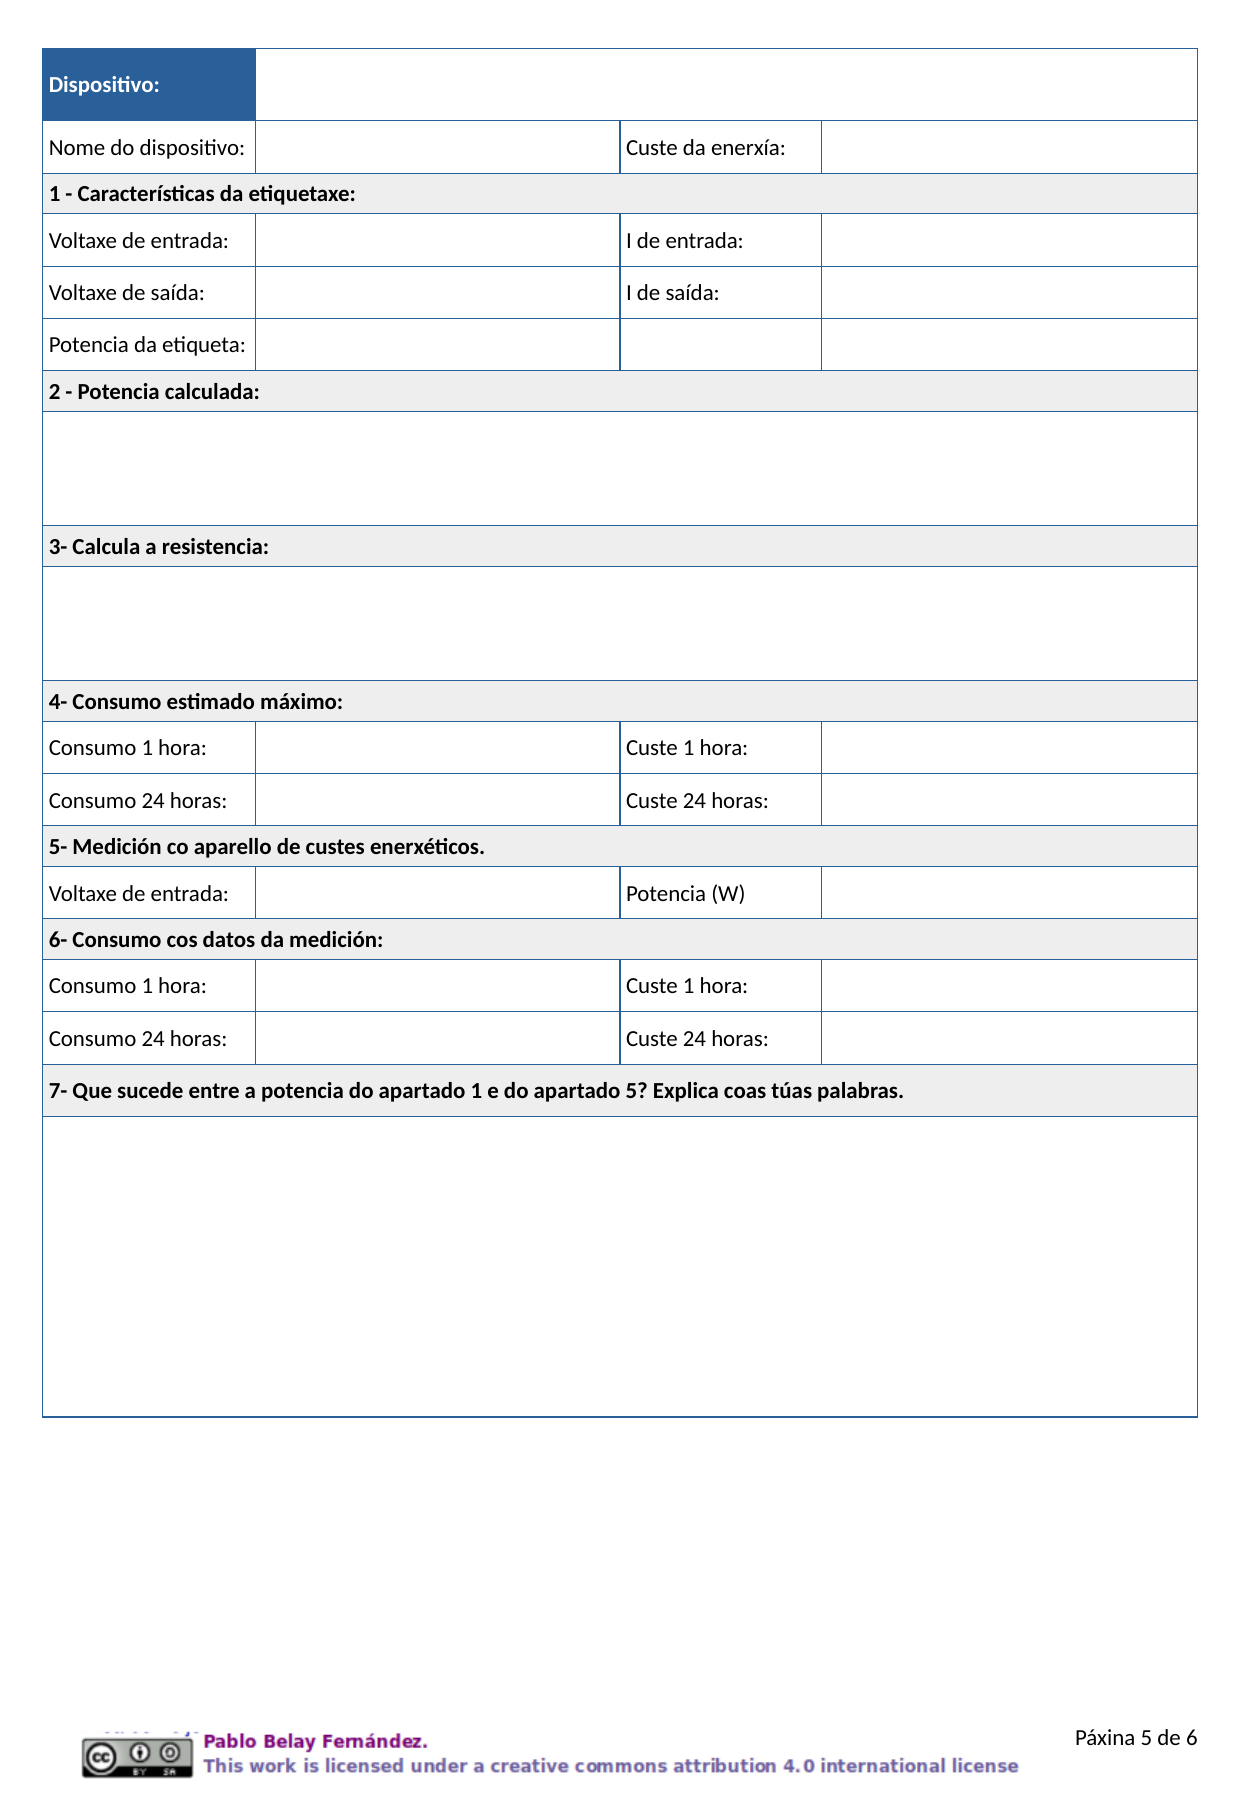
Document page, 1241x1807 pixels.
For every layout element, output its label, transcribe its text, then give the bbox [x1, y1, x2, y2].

table_cell [822, 722, 1197, 773]
table_cell [43, 412, 1197, 525]
table_cell [256, 267, 619, 318]
table_cell [822, 960, 1197, 1011]
table_cell Consumo 24 horas: [43, 1012, 255, 1064]
table_header Dispositivo: [43, 49, 255, 120]
table_cell Nome do dispositivo: [43, 121, 255, 173]
table_cell Custe 24 horas: [621, 774, 821, 825]
table_cell 3- Calcula a resistencia: [43, 526, 1197, 566]
table_header [256, 49, 1197, 120]
table_cell Potencia (W) [621, 867, 821, 918]
table_cell [256, 722, 619, 773]
picture [65, 1722, 1035, 1787]
table_cell [822, 319, 1197, 370]
table_cell [822, 267, 1197, 318]
table_cell Voltaxe de saída: [43, 267, 255, 318]
table_cell [822, 774, 1197, 825]
table_cell 1 - Características da etiquetaxe: [43, 174, 1197, 213]
table_cell [256, 214, 619, 266]
table_cell [256, 121, 619, 173]
table_cell Custe da enerxía: [621, 121, 821, 173]
table_cell I de saída: [621, 267, 821, 318]
table_cell Potencia da etiqueta: [43, 319, 255, 370]
table_cell [256, 1012, 619, 1064]
table_cell Consumo 24 horas: [43, 774, 255, 825]
table_cell 2 - Potencia calculada: [43, 371, 1197, 411]
table_cell Voltaxe de entrada: [43, 214, 255, 266]
table_cell I de entrada: [621, 214, 821, 266]
table_cell [822, 867, 1197, 918]
table_cell [43, 567, 1197, 680]
table_cell [256, 960, 619, 1011]
table_cell [256, 867, 619, 918]
table_cell [822, 1012, 1197, 1064]
table_cell [43, 1117, 1197, 1416]
table_cell Voltaxe de entrada: [43, 867, 255, 918]
table_cell Custe 1 hora: [621, 960, 821, 1011]
table_cell Custe 24 horas: [621, 1012, 821, 1064]
table_cell Consumo 1 hora: [43, 960, 255, 1011]
table_cell 4- Consumo estimado máximo: [43, 681, 1197, 721]
table_cell 6- Consumo cos datos da medición: [43, 919, 1197, 959]
table_cell [256, 774, 619, 825]
table_cell Consumo 1 hora: [43, 722, 255, 773]
table_cell 7- Que sucede entre a potencia do apartado 1 e do apartado 5? Explica coas túas palabras. [43, 1065, 1197, 1116]
table_cell [256, 319, 619, 370]
table_cell 5- Medición co aparello de custes enerxéticos. [43, 826, 1197, 866]
table_cell [822, 214, 1197, 266]
table_cell [621, 319, 821, 370]
table_cell [822, 121, 1197, 173]
table_cell Custe 1 hora: [621, 722, 821, 773]
